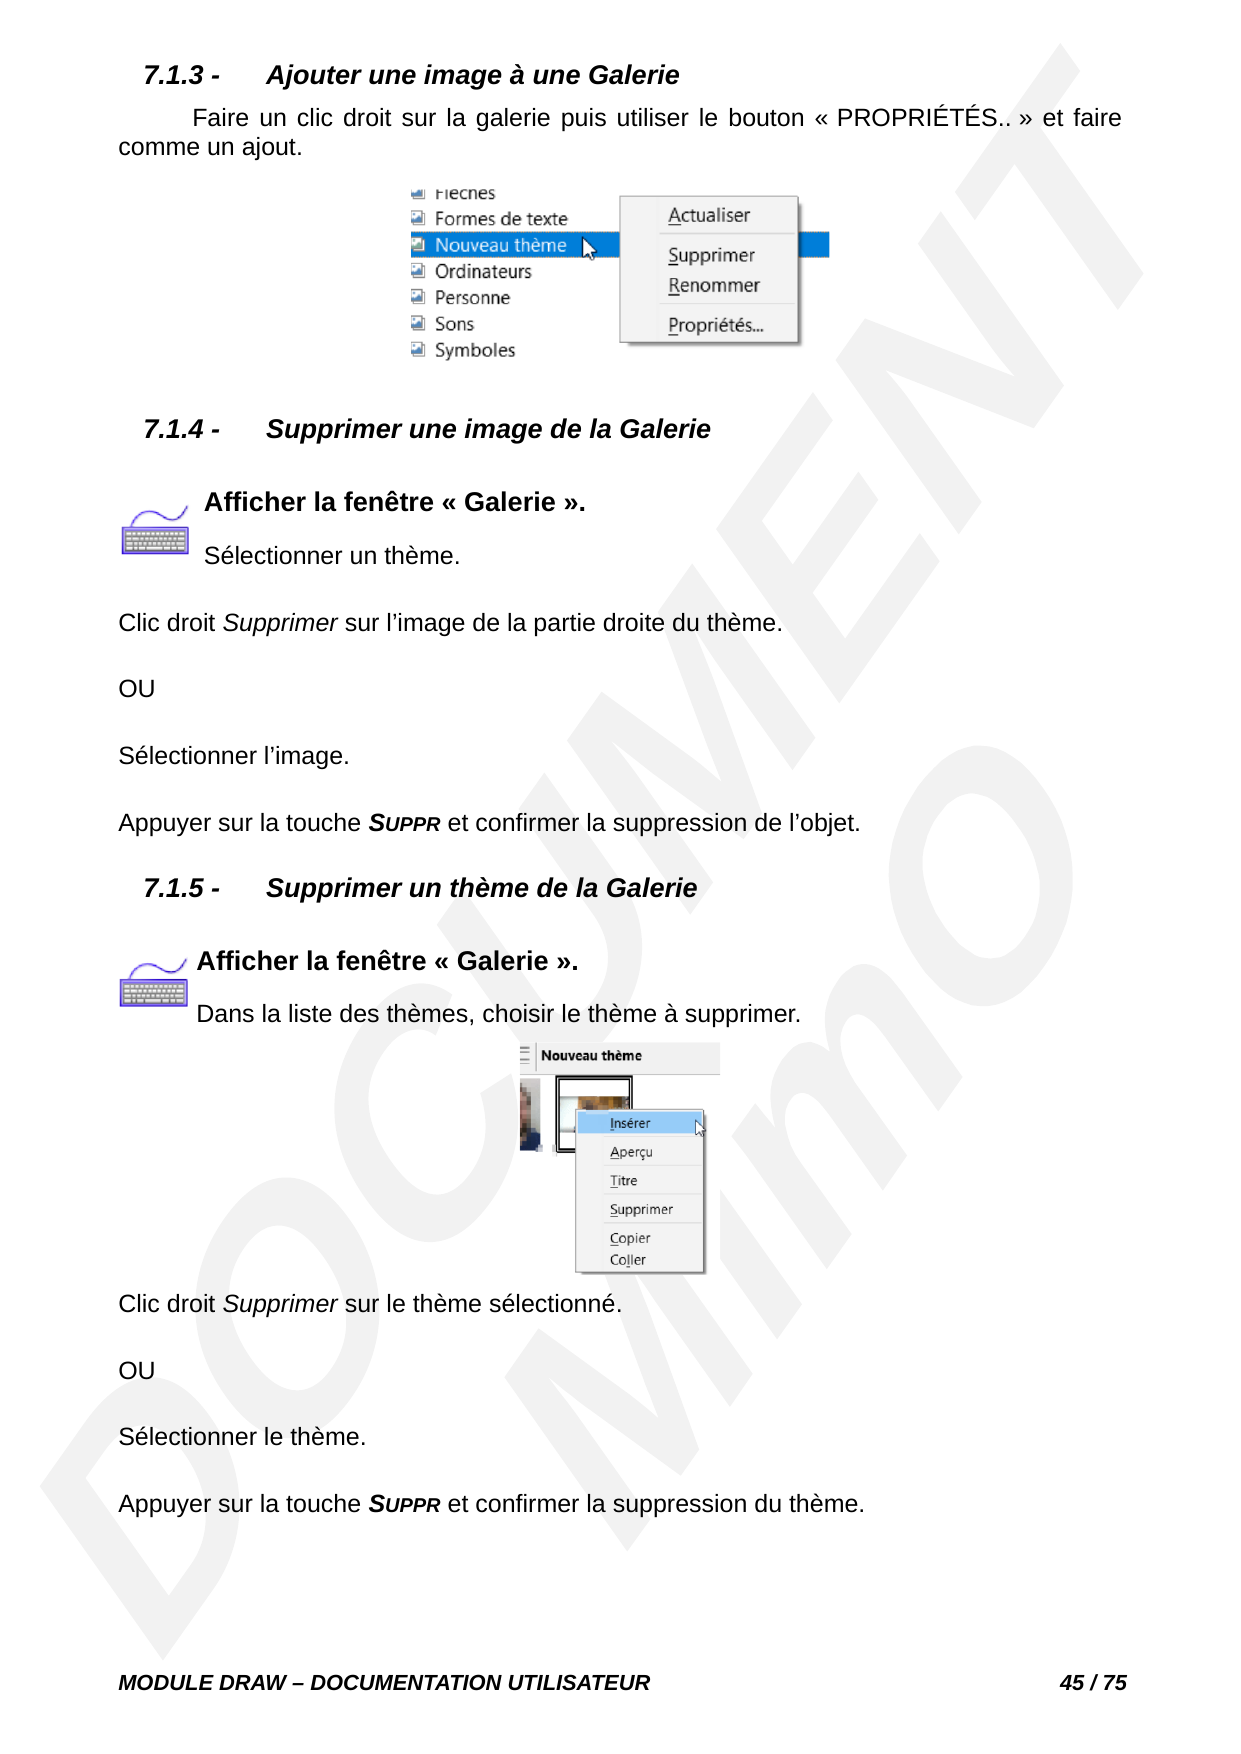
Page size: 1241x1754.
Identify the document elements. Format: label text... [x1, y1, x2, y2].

text Sélectionner un thème. [118, 541, 1122, 570]
subtitle Supprimer une image de la Galerie [143, 413, 1122, 445]
text Appuyer sur la touche Suppr et confirmer la suppression de l’objet. [118, 808, 1122, 837]
text Appuyer sur la touche Suppr et confirmer la suppression du thème. [118, 1489, 1122, 1518]
picture [117, 493, 192, 569]
subtitle Ajouter une image à une Galerie [143, 59, 1122, 90]
text Dans la liste des thèmes, choisir le thème à supprimer. [118, 999, 1122, 1028]
picture [411, 189, 830, 364]
text OU [118, 1356, 1122, 1384]
picture [519, 1042, 721, 1275]
text Afficher la fenêtre « Galerie ». [118, 486, 1122, 517]
subtitle Supprimer un thème de la Galerie [143, 872, 1122, 903]
text Sélectionner le thème. [118, 1422, 1122, 1451]
picture [115, 946, 191, 1021]
text Faire un clic droit sur la galerie puis utiliser le bouton « Propriétés.. » et faire comme un ajout. [118, 103, 1122, 160]
text OU [118, 674, 1122, 703]
text Sélectionner l’image. [118, 741, 1122, 770]
text Clic droit Supprimer sur le thème sélectionné. [118, 1066, 1122, 1318]
text Afficher la fenêtre « Galerie ». [118, 944, 1122, 976]
text Clic droit Supprimer sur l’image de la partie droite du thème. [118, 608, 1122, 636]
